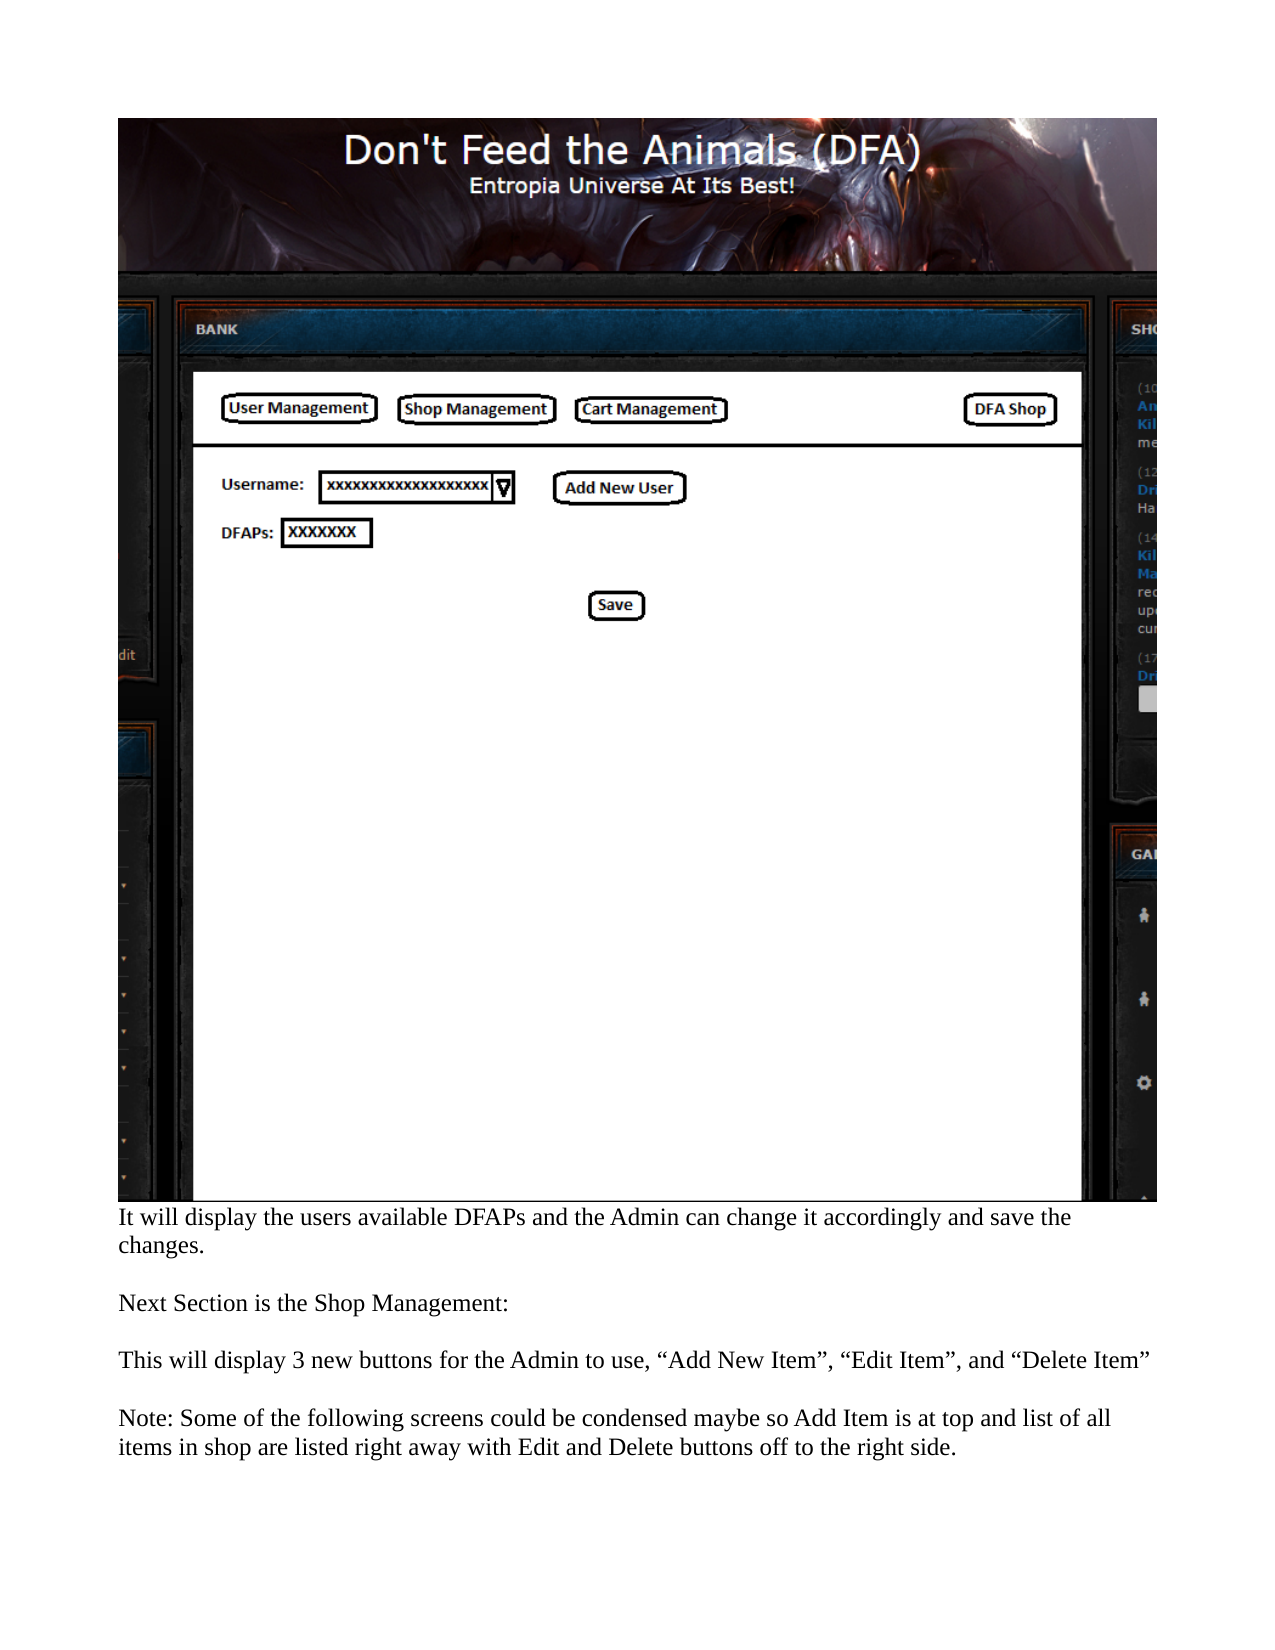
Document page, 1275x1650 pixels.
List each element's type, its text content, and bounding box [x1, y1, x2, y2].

text This will display 3 new buttons for the Admin to use, “Add New Item”, “Edit Item”, and “Delete Item” [118, 1346, 1157, 1374]
text Note: Some of the following screens could be condensed maybe so Add Item is at top and list of all items in shop are listed right away with Edit and Delete buttons off to the right side. [118, 1403, 1157, 1461]
text It will display the users available DFAPs and the Admin can change it accordingly and save the changes. [118, 1202, 1157, 1259]
picture [118, 118, 1157, 1202]
text Next Section is the Shop Management: [118, 1288, 1157, 1317]
